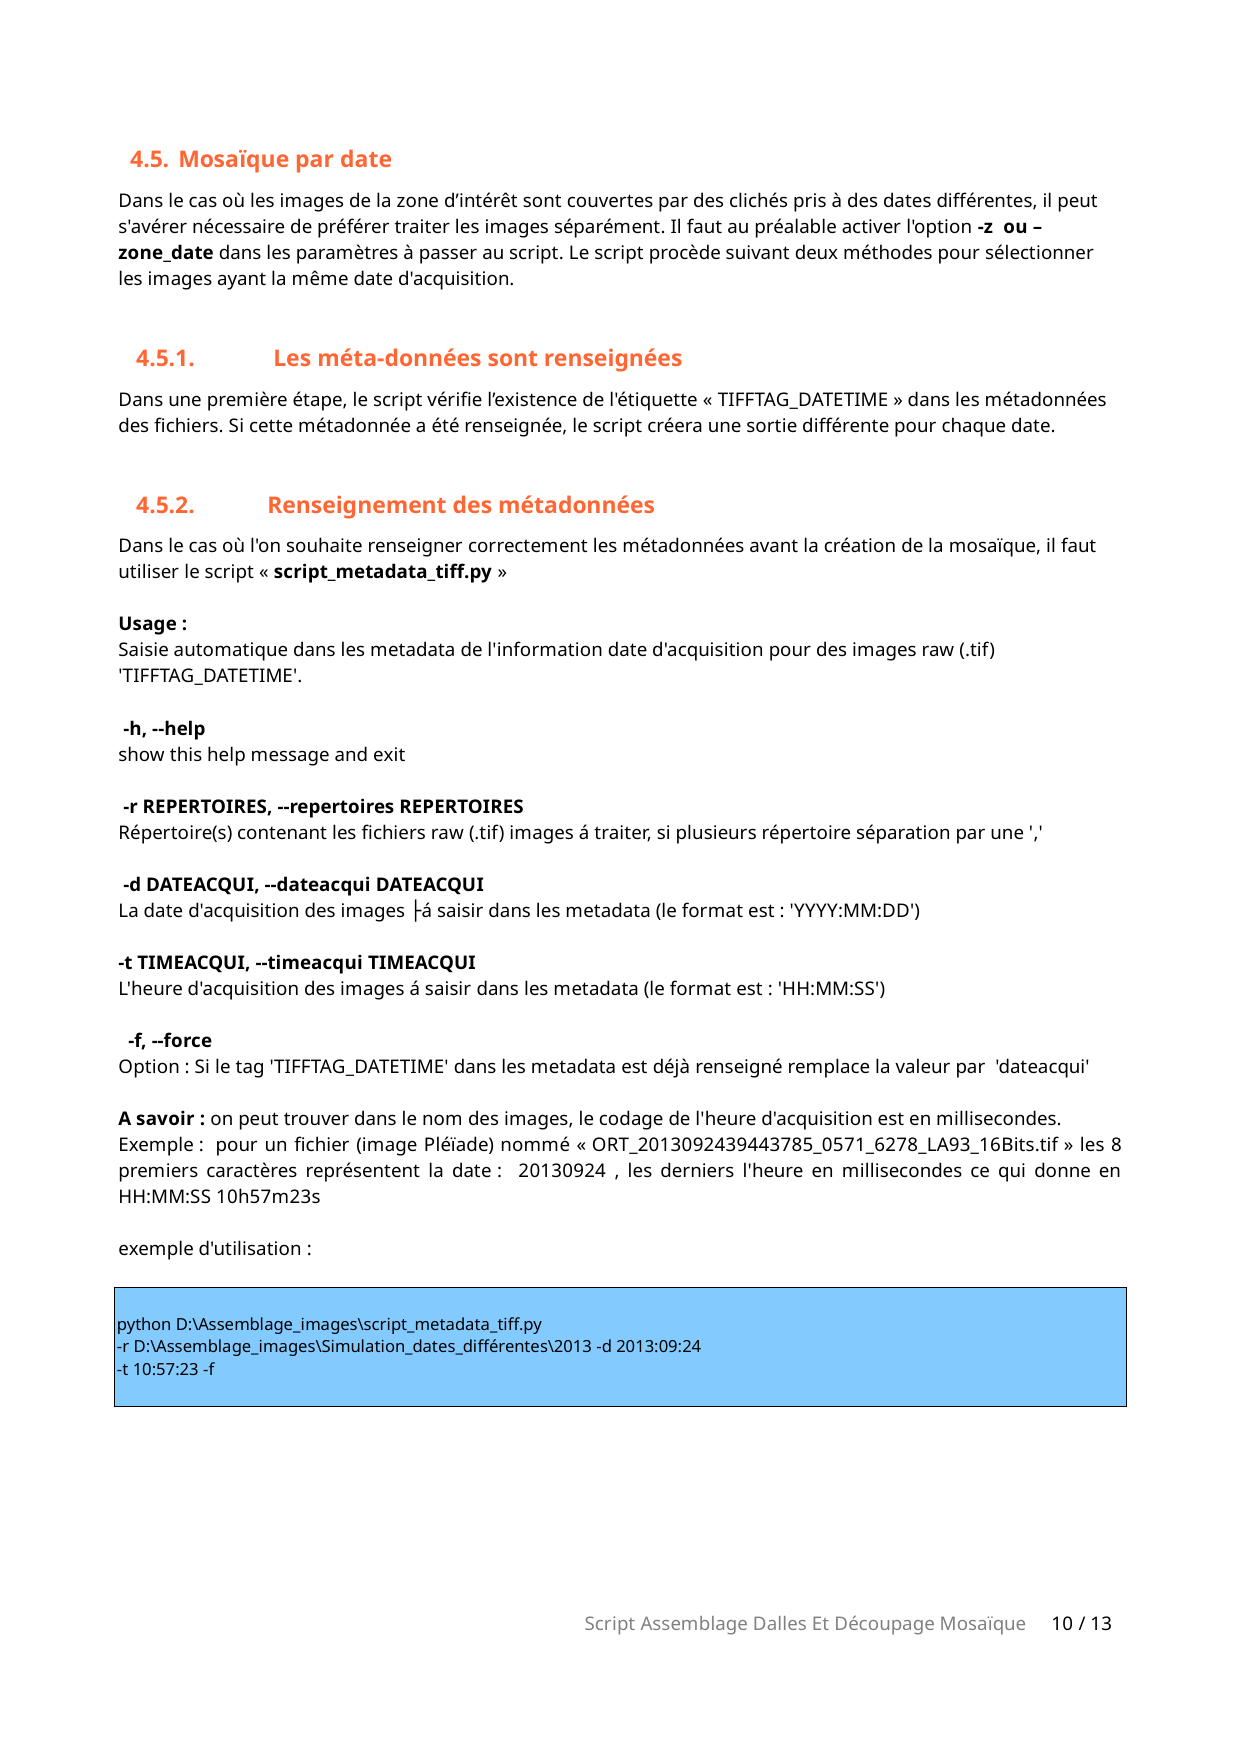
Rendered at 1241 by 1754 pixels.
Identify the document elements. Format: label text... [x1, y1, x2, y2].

text python D:\Assemblage_images\script_metadata_tiff.py [117, 1313, 1124, 1335]
text -r D:\Assemblage_images\Simulation_dates_différentes\2013 -d 2013:09:24 [117, 1335, 1124, 1358]
text -t 10:57:23 -f [117, 1358, 1124, 1380]
text Dans le cas où l'on souhaite renseigner correctement les métadonnées avant la création de la mosaïque, il faut utiliser le script « script_metadata_tiff.py » [118, 532, 1122, 584]
text Dans le cas où les images de la zone d’intérêt sont couvertes par des clichés pris à des dates différentes, il peut s'avérer nécessaire de préférer traiter les images séparément. Il faut au préalable activer l'option -z ou –zone_date dans les paramètres à passer au script. Le script procède suivant deux méthodes pour sélectionner les images ayant la même date d'acquisition. [118, 187, 1122, 291]
text Répertoire(s) contenant les fichiers raw (.tif) images á traiter, si plusieurs répertoire séparation par une ',' [118, 818, 1122, 844]
text Saisie automatique dans les metadata de l'information date d'acquisition pour des images raw (.tif) 'TIFFTAG_DATETIME'. [118, 636, 1122, 688]
text exemple d'utilisation : [118, 1235, 1122, 1261]
subtitle Renseignement des métadonnées [118, 488, 1122, 519]
text -r REPERTOIRES, --repertoires REPERTOIRES [118, 792, 1122, 818]
text -h, --help [118, 714, 1122, 740]
text Dans une première étape, le script vérifie l’existence de l'étiquette « TIFFTAG_DATETIME » dans les métadonnées des fichiers. Si cette métadonnée a été renseignée, le script créera une sortie différente pour chaque date. [118, 385, 1122, 437]
text Exemple : pour un fichier (image Pléïade) nommé « ORT_2013092439443785_0571_6278_LA93_16Bits.tif » les 8 premiers caractères représentent la date : 20130924 , les derniers l'heure en millisecondes ce qui donne en HH:MM:SS 10h57m23s [118, 1131, 1122, 1209]
text La date d'acquisition des images ├á saisir dans les metadata (le format est : 'YYYY:MM:DD') [118, 897, 1122, 923]
text A savoir : on peut trouver dans le nom des images, le codage de l'heure d'acquisition est en millisecondes. [118, 1105, 1122, 1131]
subtitle Mosaïque par date [118, 143, 1122, 174]
text Usage : [118, 610, 1122, 636]
text -d DATEACQUI, --dateacqui DATEACQUI [118, 871, 1122, 897]
text L'heure d'acquisition des images á saisir dans les metadata (le format est : 'HH:MM:SS') [118, 975, 1122, 1001]
text -t TIMEACQUI, --timeacqui TIMEACQUI [118, 949, 1122, 975]
text show this help message and exit [118, 740, 1122, 766]
text Option : Si le tag 'TIFFTAG_DATETIME' dans les metadata est déjà renseigné remplace la valeur par 'dateacqui' [118, 1053, 1122, 1079]
subtitle Les méta-données sont renseignées [118, 342, 1122, 373]
text -f, --force [118, 1027, 1122, 1053]
